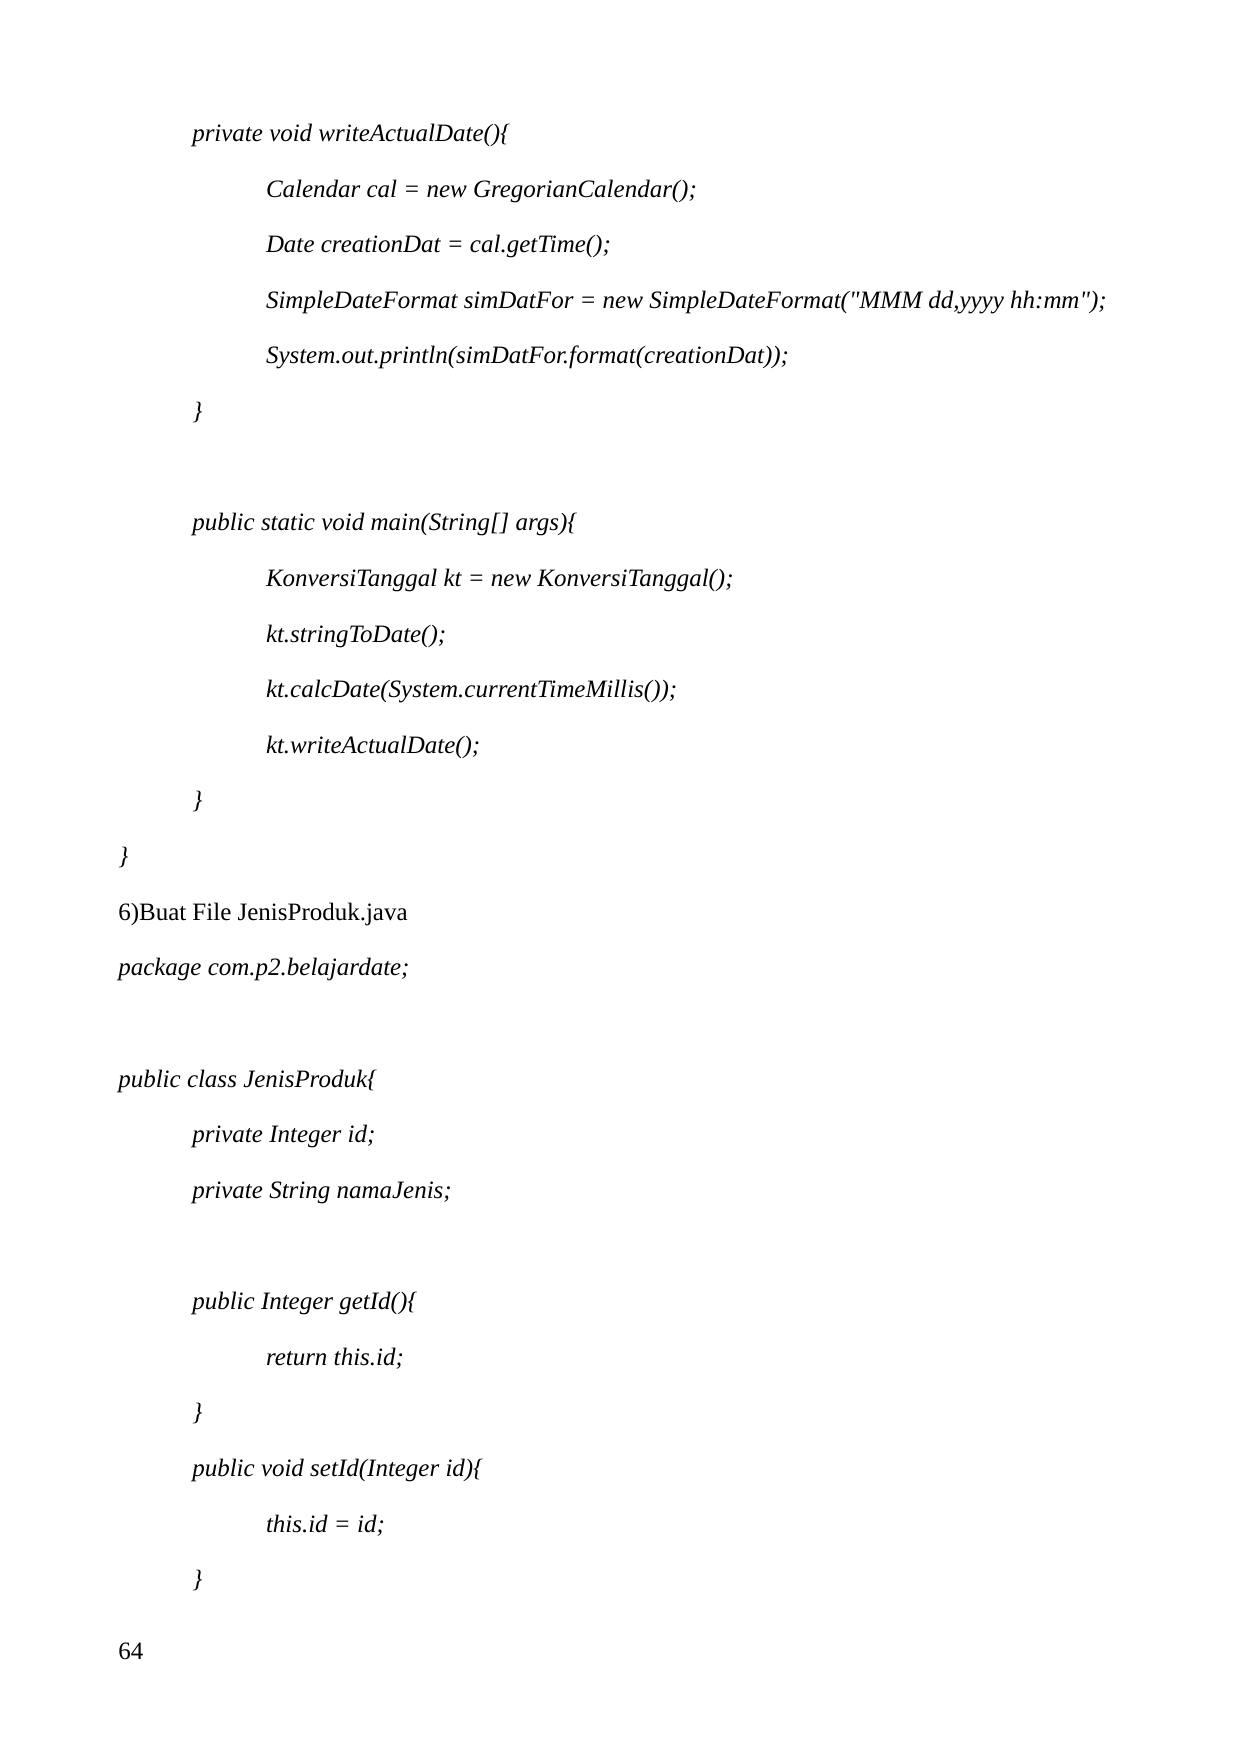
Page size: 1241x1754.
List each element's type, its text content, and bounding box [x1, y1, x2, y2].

text } [118, 396, 1122, 425]
text kt.calcDate(System.currentTimeMillis()); [118, 674, 1122, 703]
text } [118, 786, 1122, 814]
text SimpleDateFormat simDatFor = new SimpleDateFormat("MMM dd,yyyy hh:mm"); [118, 285, 1122, 314]
text System.out.println(simDatFor.format(creationDat)); [118, 341, 1122, 369]
text public Integer getId(){ [118, 1286, 1122, 1315]
text return this.id; [118, 1342, 1122, 1371]
text private void writeActualDate(){ [118, 118, 1122, 147]
text package com.p2.belajardate; [118, 952, 1122, 981]
text } [118, 1564, 1122, 1593]
text kt.writeActualDate(); [118, 730, 1122, 759]
text kt.stringToDate(); [118, 619, 1122, 647]
list Buat File JenisProduk.java [118, 897, 1122, 926]
text Calendar cal = new GregorianCalendar(); [118, 174, 1122, 202]
text public void setId(Integer id){ [118, 1453, 1122, 1482]
text } [118, 1397, 1122, 1426]
text this.id = id; [118, 1509, 1122, 1537]
text public static void main(String[] args){ [118, 507, 1122, 536]
text KonversiTanggal kt = new KonversiTanggal(); [118, 563, 1122, 592]
text public class JenisProduk{ [118, 1064, 1122, 1092]
text Date creationDat = cal.getTime(); [118, 229, 1122, 258]
text } [118, 841, 1122, 870]
text private Integer id; [118, 1119, 1122, 1148]
text private String namaJenis; [118, 1175, 1122, 1204]
